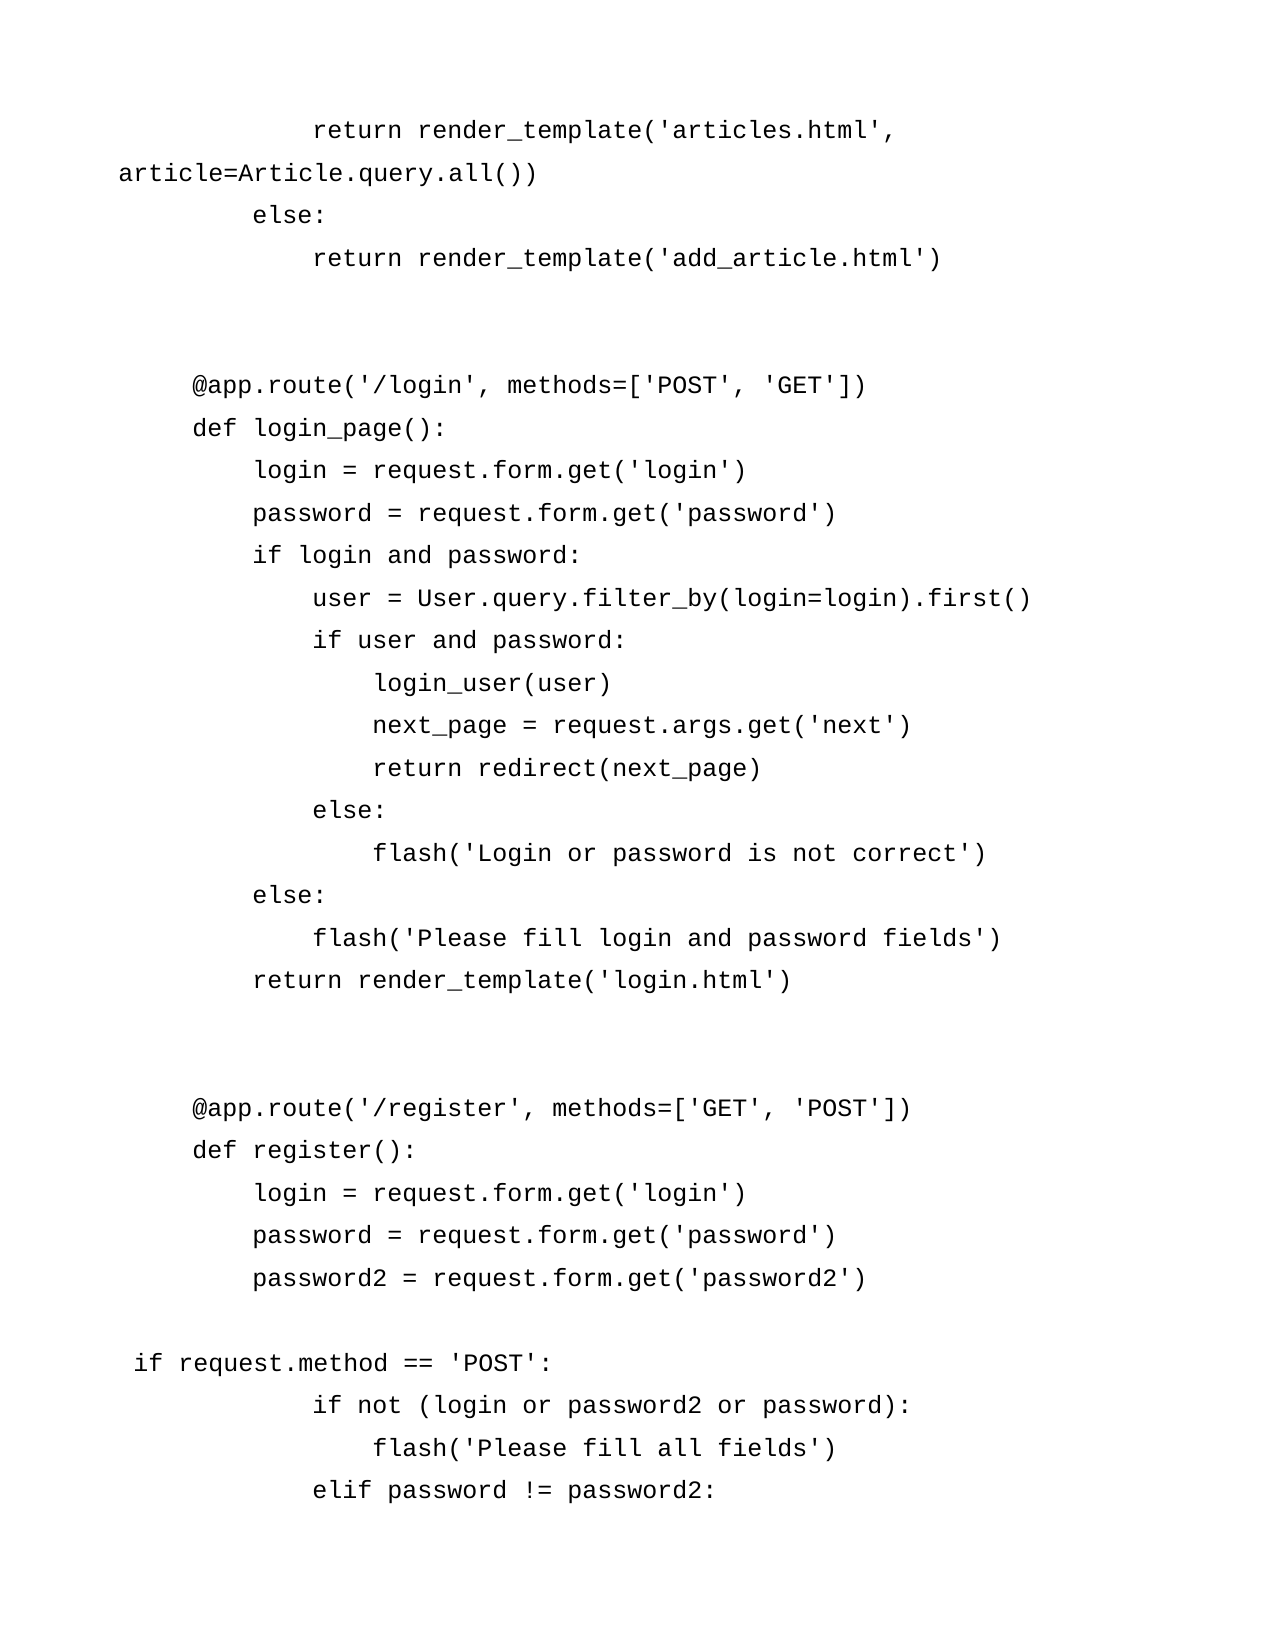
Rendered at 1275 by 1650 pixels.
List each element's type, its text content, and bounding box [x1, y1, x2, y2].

text @app.route('/register', methods=['GET', 'POST']) [118, 1096, 1157, 1124]
text user = User.query.filter_by(login=login).first() [118, 586, 1157, 614]
text else: [118, 798, 1157, 826]
text login_user(user) [118, 671, 1157, 699]
text password = request.form.get('password') [118, 1223, 1157, 1251]
text if login and password: [118, 543, 1157, 571]
text password = request.form.get('password') [118, 501, 1157, 529]
text elif password != password2: [118, 1478, 1157, 1506]
text return render_template('add_article.html') [118, 246, 1157, 274]
text @app.route('/login', methods=['POST', 'GET']) [118, 373, 1157, 401]
text flash('Login or password is not correct') [118, 841, 1157, 869]
text def register(): [118, 1138, 1157, 1166]
text else: [118, 203, 1157, 231]
text if request.method == 'POST': [118, 1308, 1157, 1379]
text if not (login or password2 or password): [118, 1393, 1157, 1421]
text password2 = request.form.get('password2') [118, 1266, 1157, 1294]
text article=Article.query.all()) [118, 161, 1157, 189]
text login = request.form.get('login') [118, 458, 1157, 486]
text next_page = request.args.get('next') [118, 713, 1157, 741]
text return render_template('login.html') [118, 968, 1157, 996]
text flash('Please fill login and password fields') [118, 926, 1157, 954]
text return redirect(next_page) [118, 756, 1157, 784]
text else: [118, 883, 1157, 911]
text return render_template('articles.html', [118, 118, 1157, 146]
text def login_page(): [118, 416, 1157, 444]
text flash('Please fill all fields') [118, 1436, 1157, 1464]
text login = request.form.get('login') [118, 1181, 1157, 1209]
text if user and password: [118, 628, 1157, 656]
